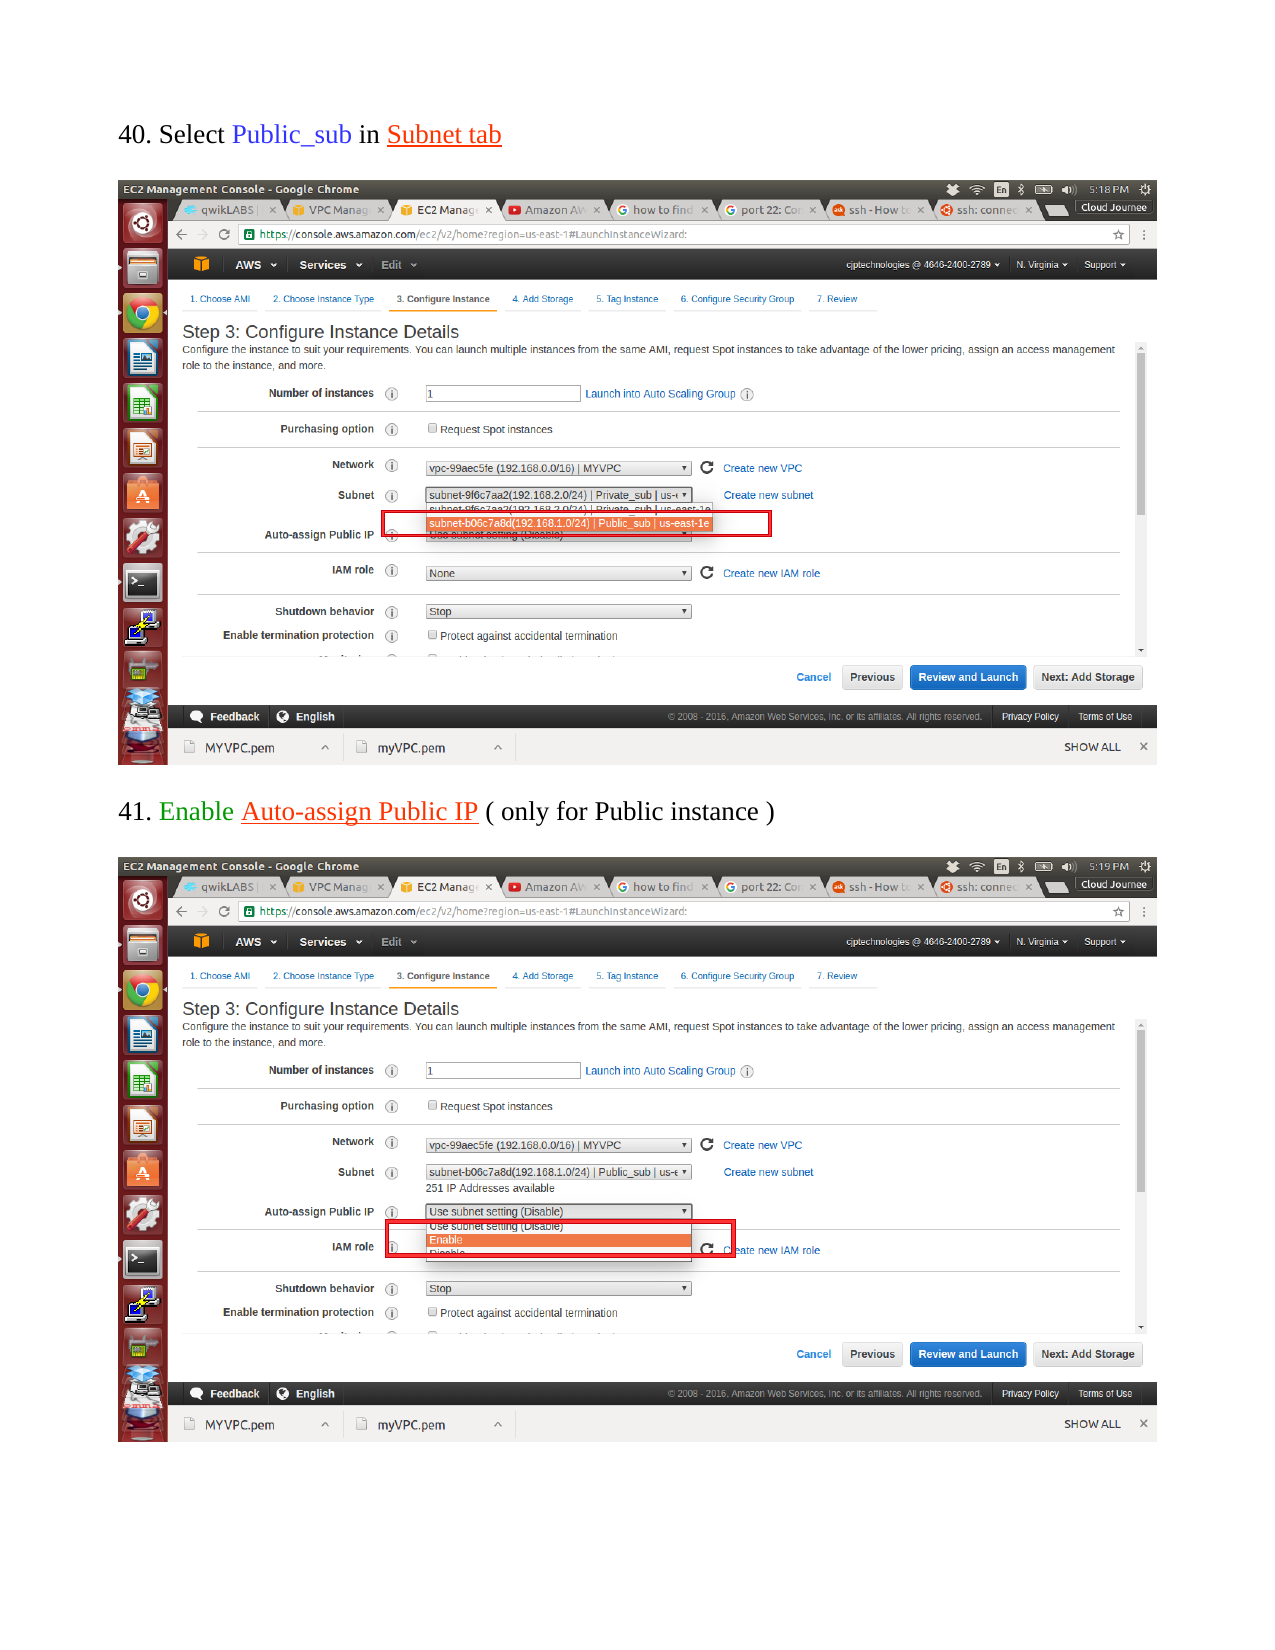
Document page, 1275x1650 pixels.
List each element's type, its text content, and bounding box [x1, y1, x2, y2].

text 41. Enable Auto-assign Public IP ( only for Public instance ) [118, 796, 1157, 827]
picture [118, 857, 1157, 1442]
text 40. Select Public_sub in Subnet tab [118, 118, 1157, 149]
picture [118, 180, 1157, 765]
